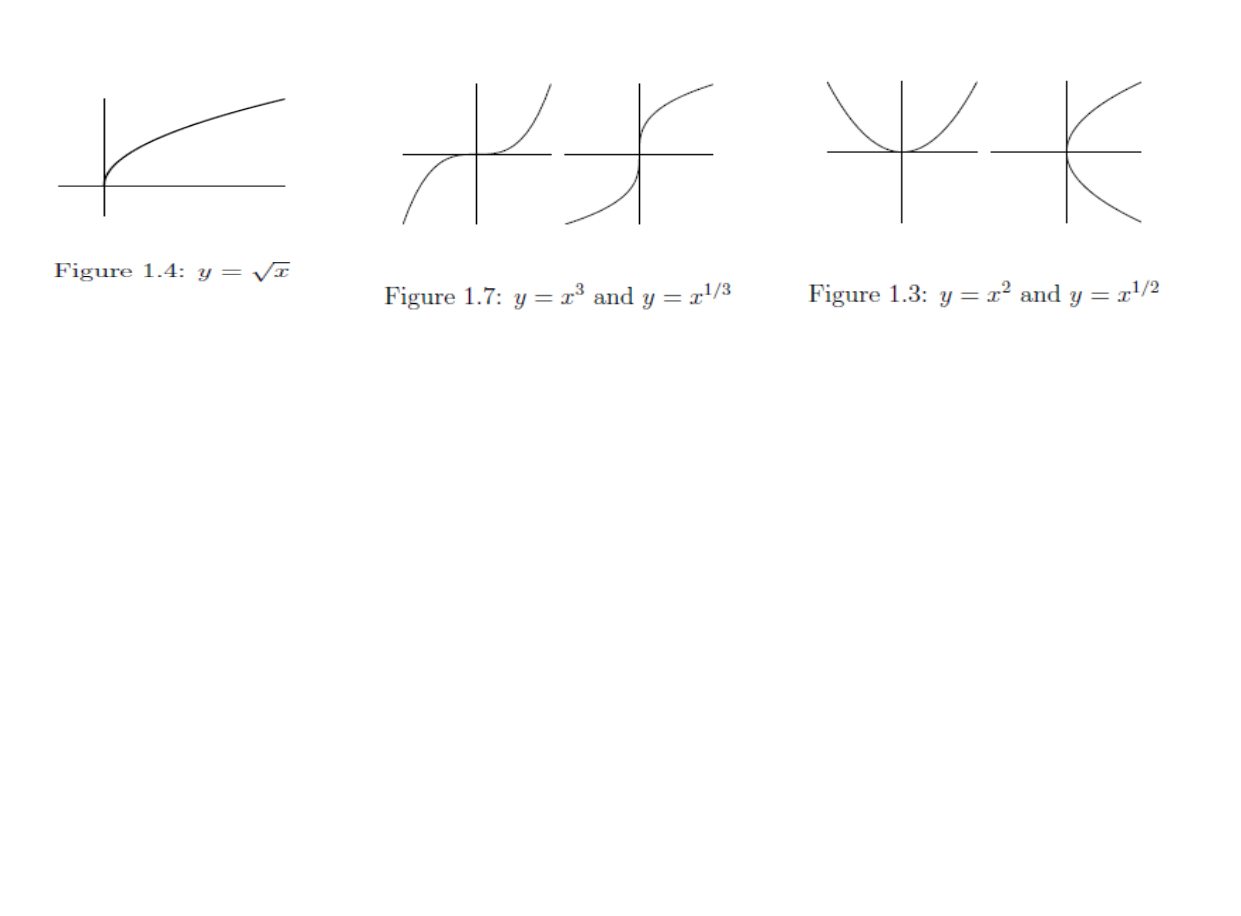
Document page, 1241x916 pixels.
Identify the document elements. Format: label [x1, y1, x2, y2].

picture [365, 65, 750, 319]
picture [24, 92, 320, 292]
picture [796, 70, 1180, 322]
